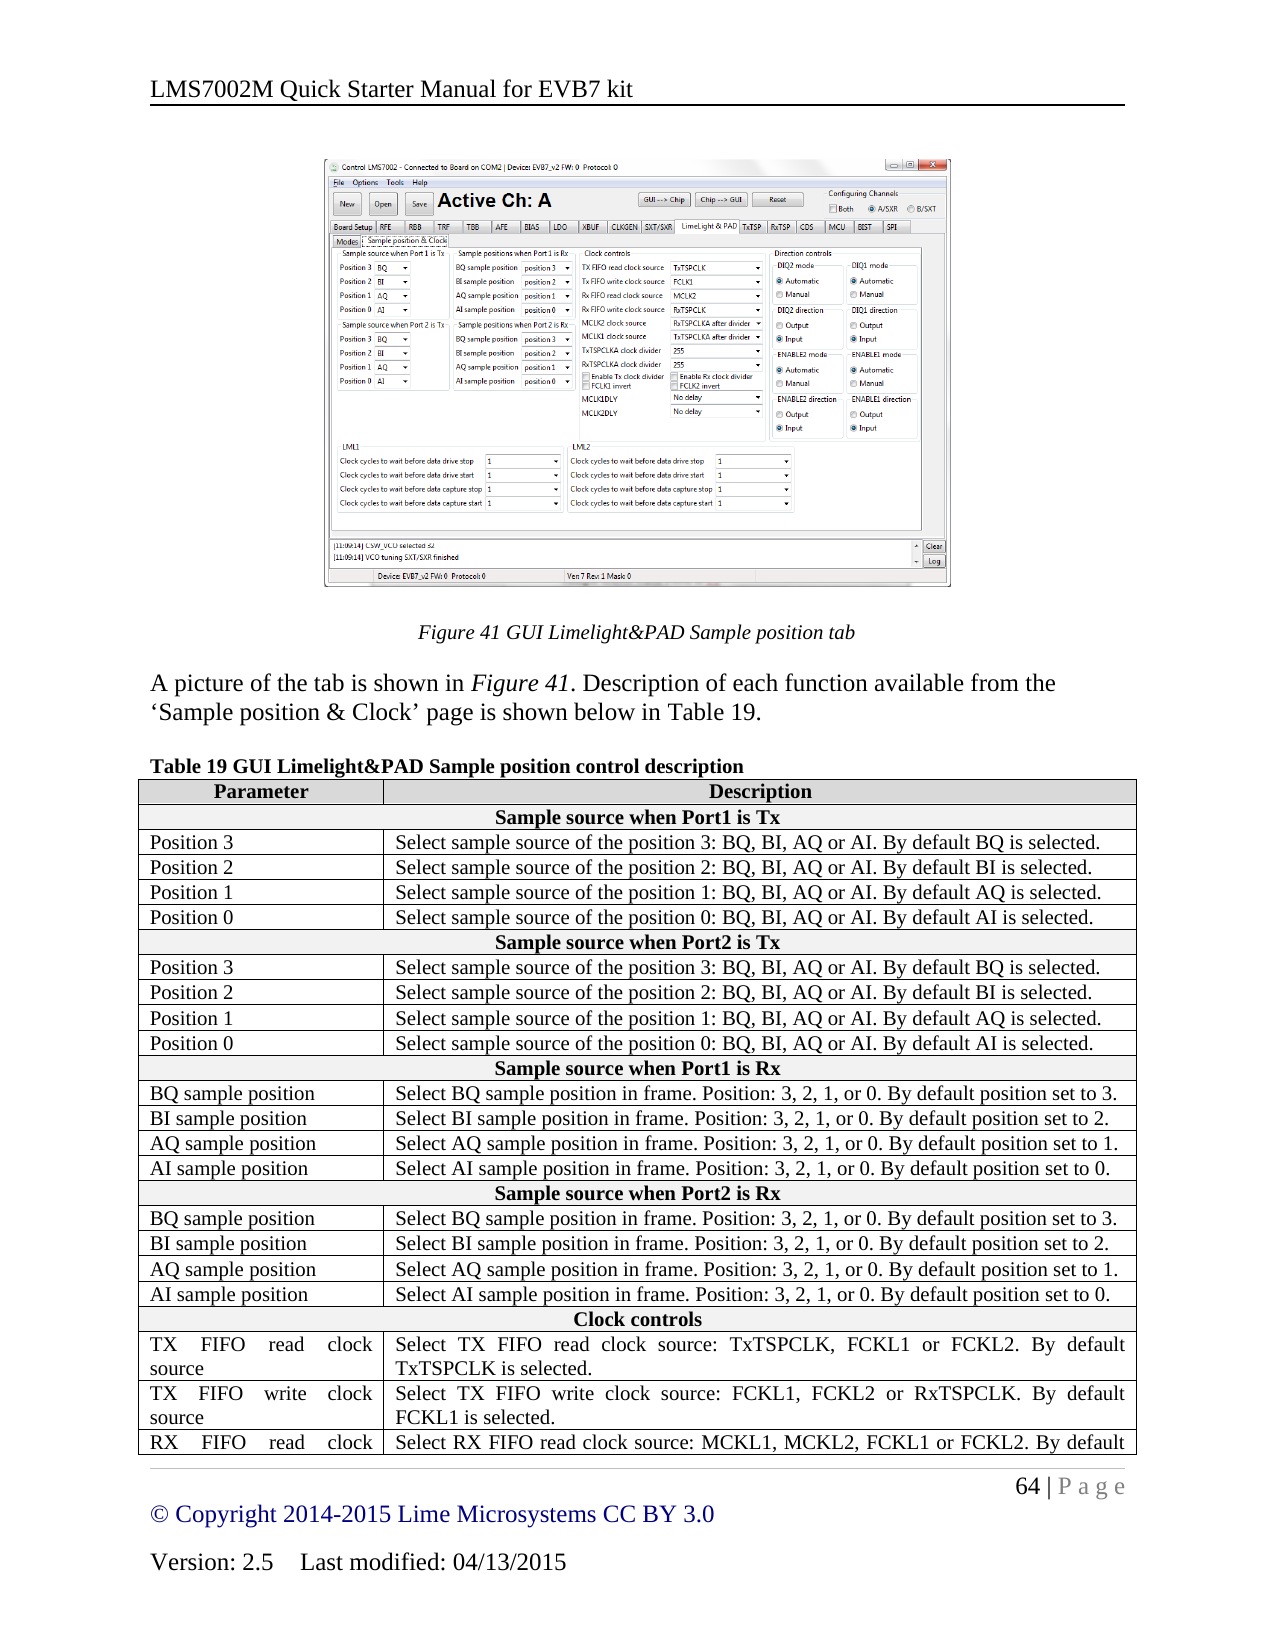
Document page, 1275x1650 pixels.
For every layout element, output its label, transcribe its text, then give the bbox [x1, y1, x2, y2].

table_cell Position 1 [139, 1005, 383, 1029]
table_cell TX FIFO read clock source [139, 1332, 383, 1380]
text A picture of the tab is shown in Figure 41. Description of each function available from the ‘Sample position & Clock’ page is shown below in Table 19. [150, 668, 1125, 726]
table_cell Select sample source of the position 2: BQ, BI, AQ or AI. By default BI is selected. [384, 980, 1136, 1004]
table_cell Select sample source of the position 3: BQ, BI, AQ or AI. By default BQ is selected. [384, 830, 1136, 854]
table_cell Position 2 [139, 980, 383, 1004]
table_cell Clock controls [139, 1307, 1136, 1331]
table_cell Sample source when Port2 is Tx [139, 930, 1136, 954]
table_cell Position 0 [139, 1031, 383, 1054]
table_cell BQ sample position [139, 1081, 383, 1105]
table_header Parameter [139, 780, 383, 803]
text Table 19 GUI Limelight&PAD Sample position control description [150, 754, 1125, 778]
table_cell BI sample position [139, 1106, 383, 1130]
table_cell Select BI sample position in frame. Position: 3, 2, 1, or 0. By default position set to 2. [384, 1231, 1136, 1255]
table_cell Select AI sample position in frame. Position: 3, 2, 1, or 0. By default position set to 0. [384, 1282, 1136, 1306]
table_cell AI sample position [139, 1282, 383, 1306]
table_cell Select BQ sample position in frame. Position: 3, 2, 1, or 0. By default position set to 3. [384, 1081, 1136, 1105]
table_cell Select AQ sample position in frame. Position: 3, 2, 1, or 0. By default position set to 1. [384, 1256, 1136, 1281]
table_cell Select TX FIFO read clock source: TxTSPCLK, FCKL1 or FCKL2. By default TxTSPCLK is selected. [384, 1332, 1136, 1380]
table_cell Position 3 [139, 830, 383, 854]
table_cell Select BQ sample position in frame. Position: 3, 2, 1, or 0. By default position set to 3. [384, 1206, 1136, 1230]
table_cell TX FIFO write clock source [139, 1381, 383, 1429]
table_cell RX FIFO read clock [139, 1430, 383, 1454]
table_cell Select TX FIFO write clock source: FCKL1, FCKL2 or RxTSPCLK. By default FCKL1 is selected. [384, 1381, 1136, 1429]
table_cell Position 2 [139, 855, 383, 879]
table_cell AI sample position [139, 1156, 383, 1180]
picture [324, 159, 951, 587]
table_cell Select sample source of the position 0: BQ, BI, AQ or AI. By default AI is selected. [384, 1031, 1136, 1054]
table_cell Position 3 [139, 955, 383, 979]
table_cell Sample source when Port1 is Tx [139, 805, 1136, 829]
table_header Description [384, 780, 1136, 803]
text Figure 41 GUI Limelight&PAD Sample position tab [150, 620, 1125, 644]
table_cell Sample source when Port2 is Rx [139, 1181, 1136, 1205]
table_cell Position 0 [139, 905, 383, 929]
table_cell Select AQ sample position in frame. Position: 3, 2, 1, or 0. By default position set to 1. [384, 1131, 1136, 1155]
table_cell Select sample source of the position 1: BQ, BI, AQ or AI. By default AQ is selected. [384, 880, 1136, 904]
table_cell AQ sample position [139, 1131, 383, 1155]
table_cell Select sample source of the position 0: BQ, BI, AQ or AI. By default AI is selected. [384, 905, 1136, 929]
table_cell Select sample source of the position 2: BQ, BI, AQ or AI. By default BI is selected. [384, 855, 1136, 879]
table_cell Select BI sample position in frame. Position: 3, 2, 1, or 0. By default position set to 2. [384, 1106, 1136, 1130]
table_cell BQ sample position [139, 1206, 383, 1230]
table_cell AQ sample position [139, 1256, 383, 1281]
table_cell Select sample source of the position 3: BQ, BI, AQ or AI. By default BQ is selected. [384, 955, 1136, 979]
table_cell Select RX FIFO read clock source: MCKL1, MCKL2, FCKL1 or FCKL2. By default [384, 1430, 1136, 1454]
table_cell BI sample position [139, 1231, 383, 1255]
table_cell Select sample source of the position 1: BQ, BI, AQ or AI. By default AQ is selected. [384, 1005, 1136, 1029]
table_cell Select AI sample position in frame. Position: 3, 2, 1, or 0. By default position set to 0. [384, 1156, 1136, 1180]
table_cell Position 1 [139, 880, 383, 904]
table_cell Sample source when Port1 is Rx [139, 1056, 1136, 1080]
